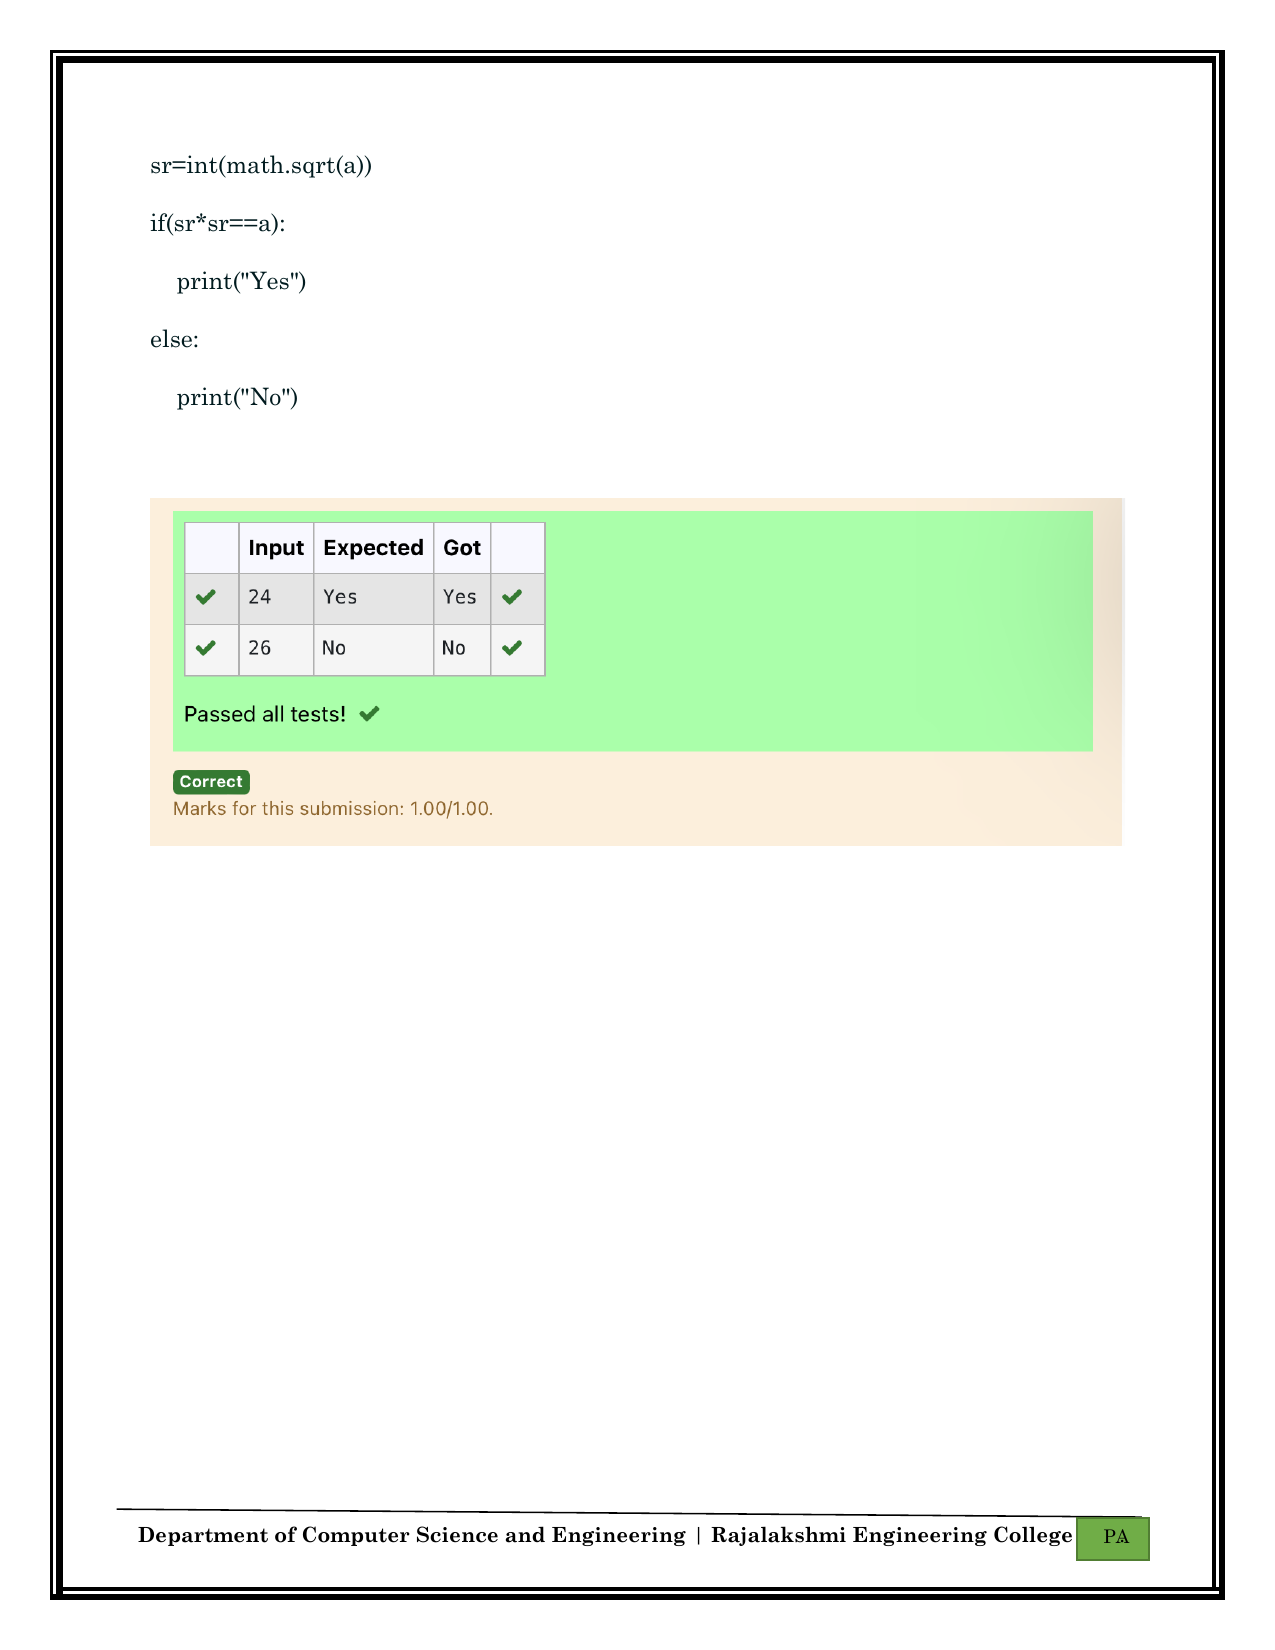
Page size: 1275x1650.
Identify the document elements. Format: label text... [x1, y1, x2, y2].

text print("No") [150, 382, 1125, 411]
text else: [150, 324, 1125, 353]
picture [150, 498, 1125, 846]
text sr=int(math.sqrt(a)) [150, 150, 1125, 179]
text print("Yes") [150, 266, 1125, 295]
text if(sr*sr==a): [150, 208, 1125, 237]
